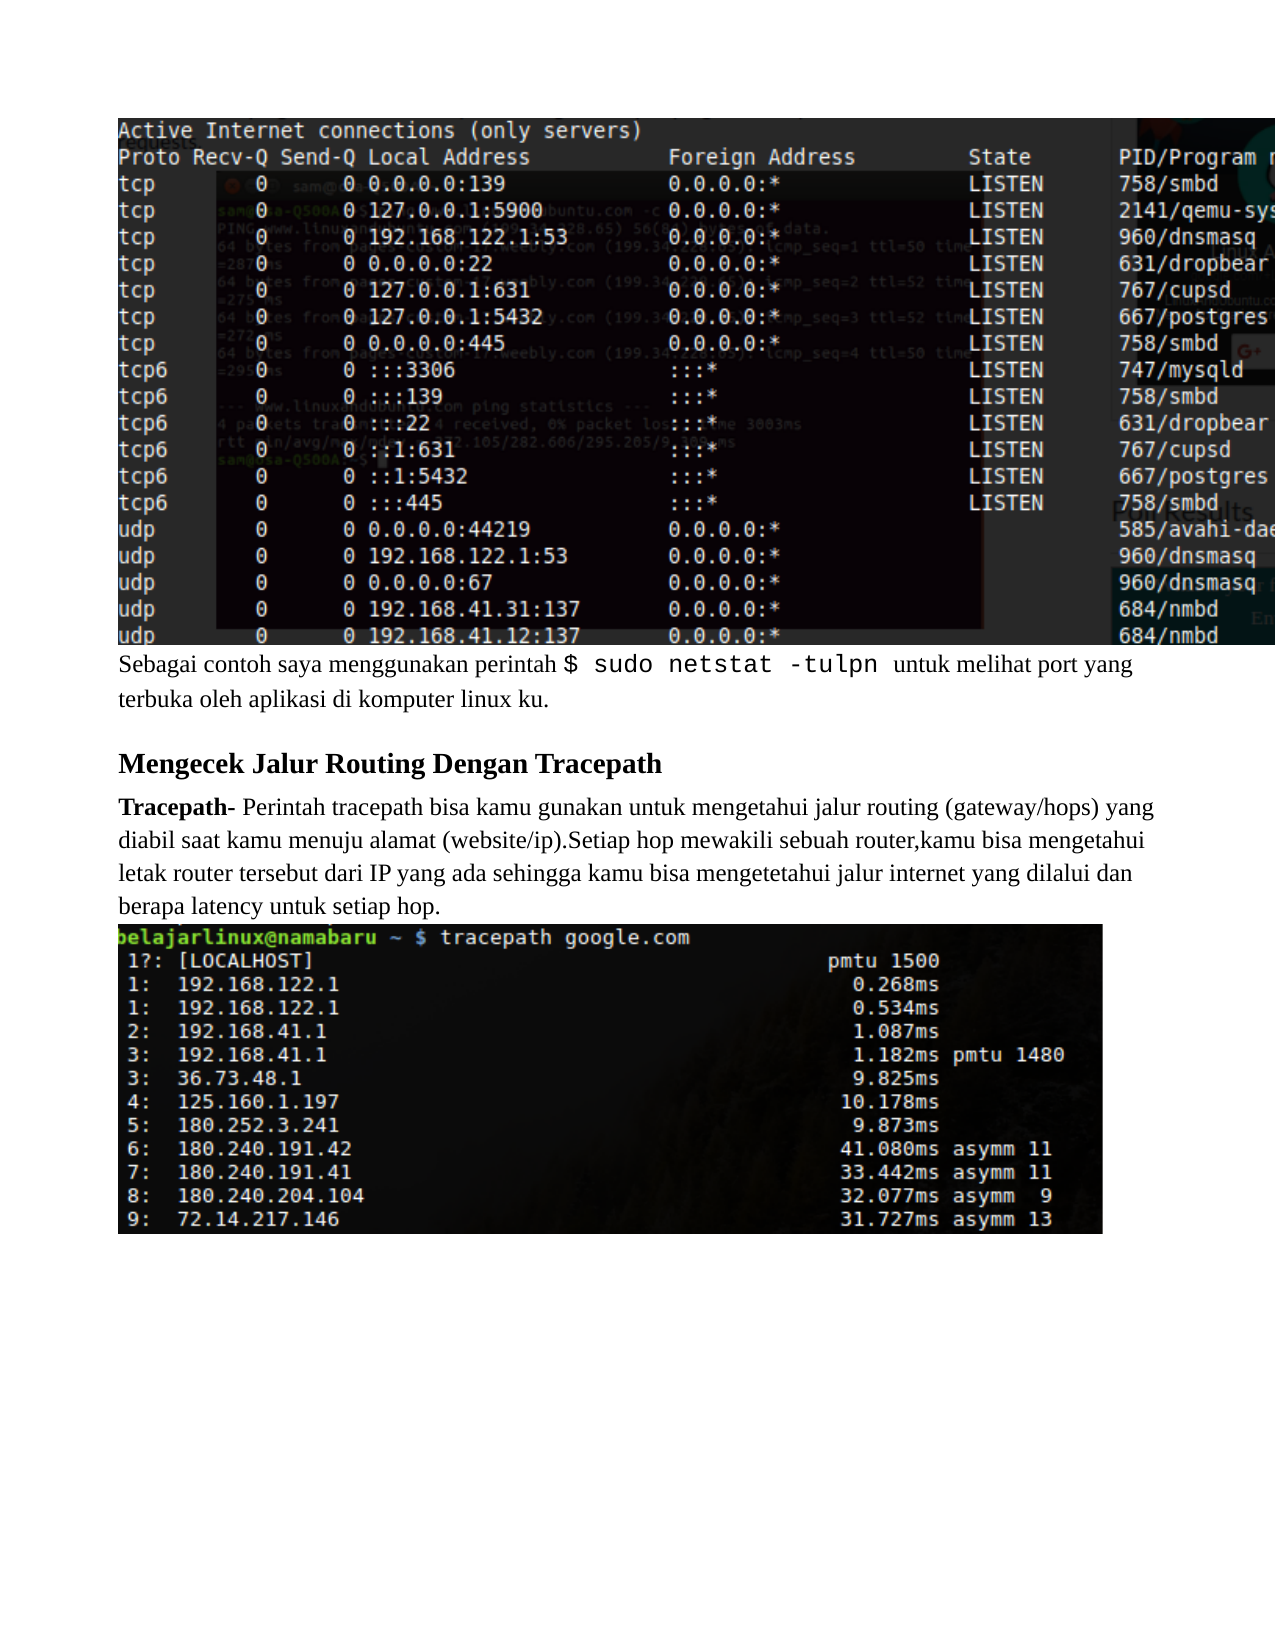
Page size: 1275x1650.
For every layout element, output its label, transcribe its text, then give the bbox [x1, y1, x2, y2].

subtitle Mengecek Jalur Routing Dengan Tracepath [118, 746, 1157, 780]
picture [118, 924, 1103, 1234]
text Tracepath- Perintah tracepath bisa kamu gunakan untuk mengetahui jalur routing (gateway/hops) yang diabil saat kamu menuju alamat (website/ip).Setiap hop mewakili sebuah router,kamu bisa mengetahui letak router tersebut dari IP yang ada sehingga kamu bisa mengetetahui jalur internet yang dilalui dan berapa latency untuk setiap hop. [118, 792, 1157, 1234]
picture [118, 118, 1275, 645]
text Sebagai contoh saya menggunakan perintah $ sudo netstat -tulpn untuk melihat port yang terbuka oleh aplikasi di komputer linux ku. [118, 645, 1157, 713]
